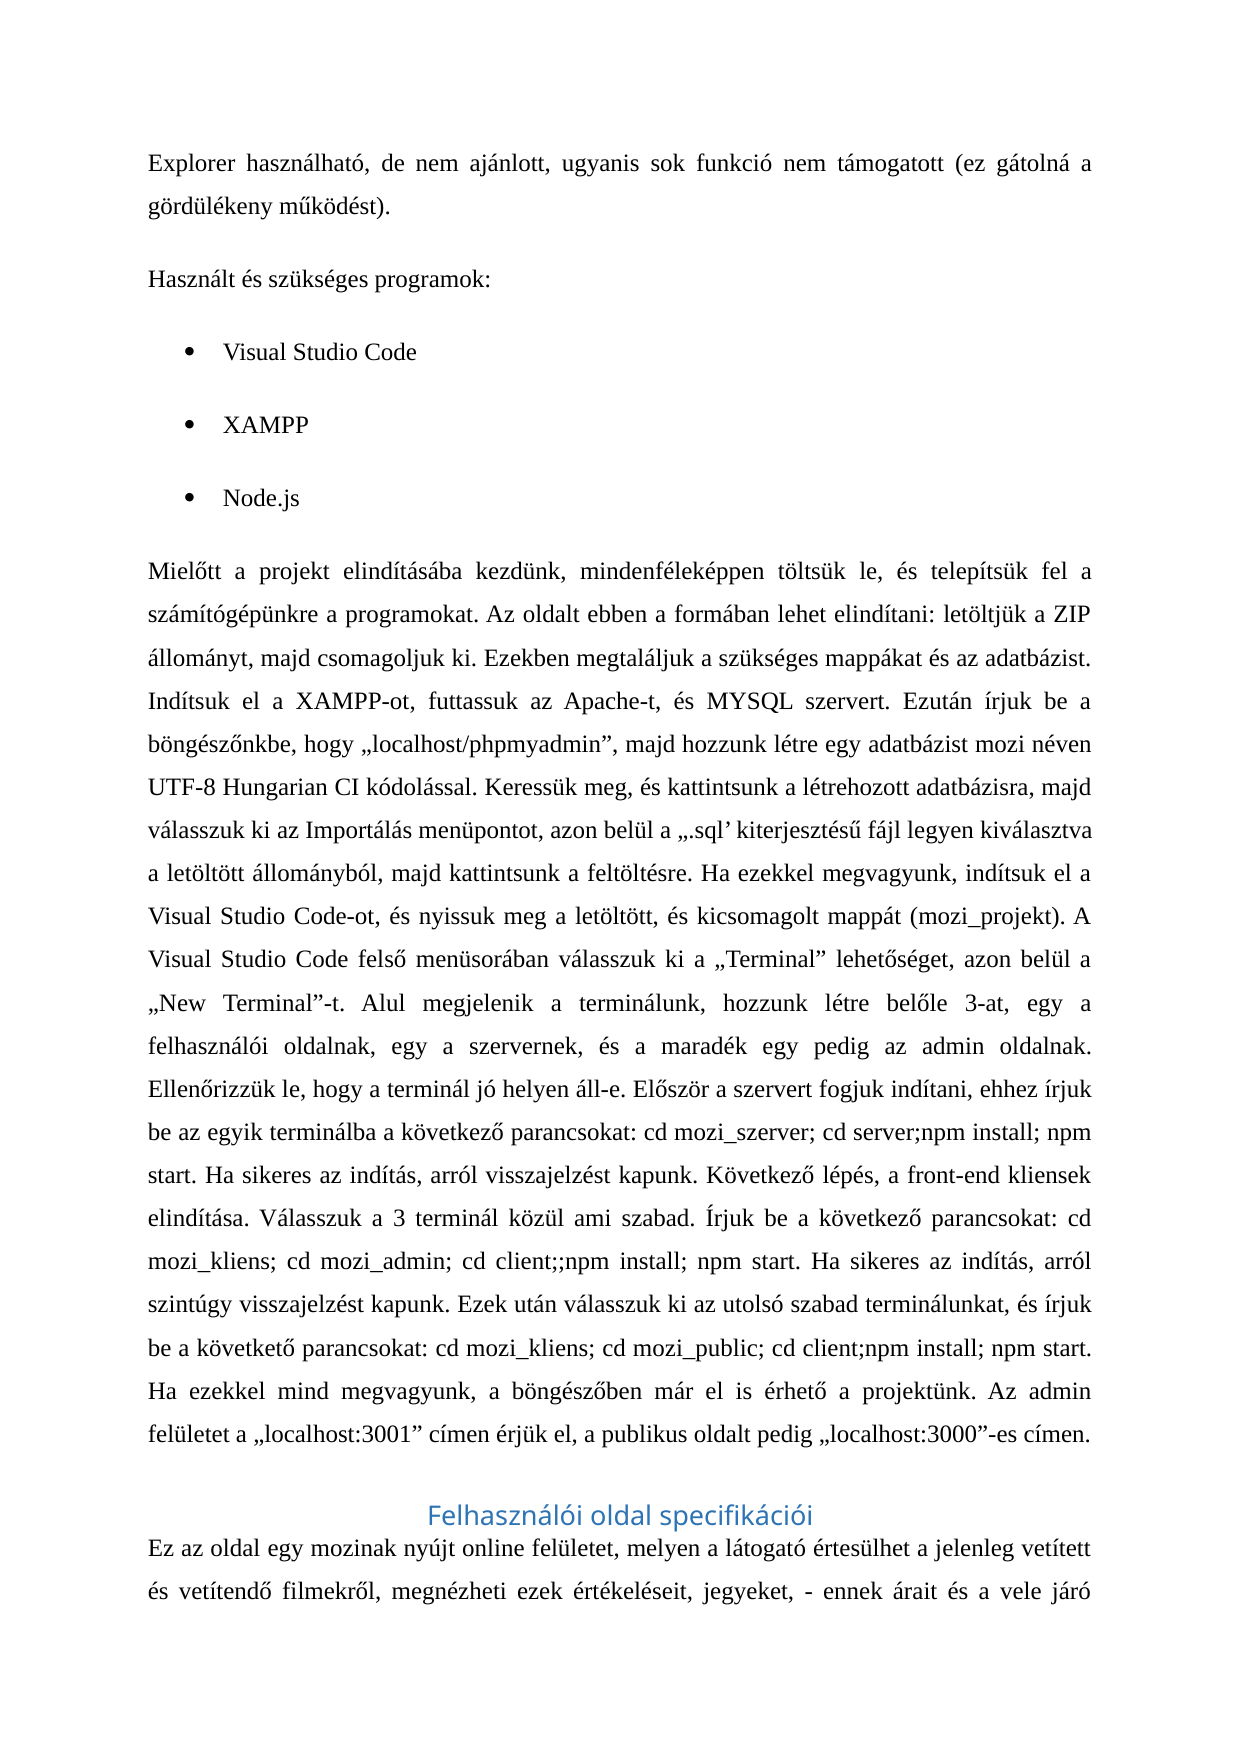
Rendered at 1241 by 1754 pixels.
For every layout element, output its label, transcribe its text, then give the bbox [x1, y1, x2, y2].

list Visual Studio Code [185, 337, 1093, 366]
text Mielőtt a projekt elindításába kezdünk, mindenféleképpen töltsük le, és telepítsük fel a számítógépünkre a programokat. Az oldalt ebben a formában lehet elindítani: letöltjük a ZIP állományt, majd csomagoljuk ki. Ezekben megtaláljuk a szükséges mappákat és az adatbázist. Indítsuk el a XAMPP-ot, futtassuk az Apache-t, és MYSQL szervert. Ezután írjuk be a böngészőnkbe, hogy „localhost/phpmyadmin”, majd hozzunk létre egy adatbázist mozi néven UTF-8 Hungarian CI kódolással. Keressük meg, és kattintsunk a létrehozott adatbázisra, majd válasszuk ki az Importálás menüpontot, azon belül a „.sql’ kiterjesztésű fájl legyen kiválasztva a letöltött állományból, majd kattintsunk a feltöltésre. Ha ezekkel megvagyunk, indítsuk el a Visual Studio Code-ot, és nyissuk meg a letöltött, és kicsomagolt mappát (mozi_projekt). A Visual Studio Code felső menüsorában válasszuk ki a „Terminal” lehetőséget, azon belül a „New Terminal”-t. Alul megjelenik a terminálunk, hozzunk létre belőle 3-at, egy a felhasználói oldalnak, egy a szervernek, és a maradék egy pedig az admin oldalnak. Ellenőrizzük le, hogy a terminál jó helyen áll-e. Először a szervert fogjuk indítani, ehhez írjuk be az egyik terminálba a következő parancsokat: cd mozi_szerver; cd server;npm install; npm start. Ha sikeres az indítás, arról visszajelzést kapunk. Következő lépés, a front-end kliensek elindítása. Válasszuk a 3 terminál közül ami szabad. Írjuk be a következő parancsokat: cd mozi_kliens; cd mozi_admin; cd client;;npm install; npm start. Ha sikeres az indítás, arról szintúgy visszajelzést kapunk. Ezek után válasszuk ki az utolsó szabad terminálunkat, és írjuk be a követkető parancsokat: cd mozi_kliens; cd mozi_public; cd client;npm install; npm start. Ha ezekkel mind megvagyunk, a böngészőben már el is érhető a projektünk. Az admin felületet a „localhost:3001” címen érjük el, a publikus oldalt pedig „localhost:3000”-es címen. [148, 556, 1093, 1448]
list Node.js [185, 483, 1093, 512]
list XAMPP [185, 410, 1093, 439]
text Explorer használható, de nem ajánlott, ugyanis sok funkció nem támogatott (ez gátolná a gördülékeny működést). [148, 148, 1093, 219]
subtitle Használt és szükséges programok: [148, 264, 1093, 293]
subtitle Felhasználói oldal specifikációi [148, 1496, 1093, 1533]
text Ez az oldal egy mozinak nyújt online felületet, melyen a látogató értesülhet a jelenleg vetített és vetítendő filmekről, megnézheti ezek értékeléseit, jegyeket, - ennek árait és a vele járó [148, 1533, 1093, 1605]
